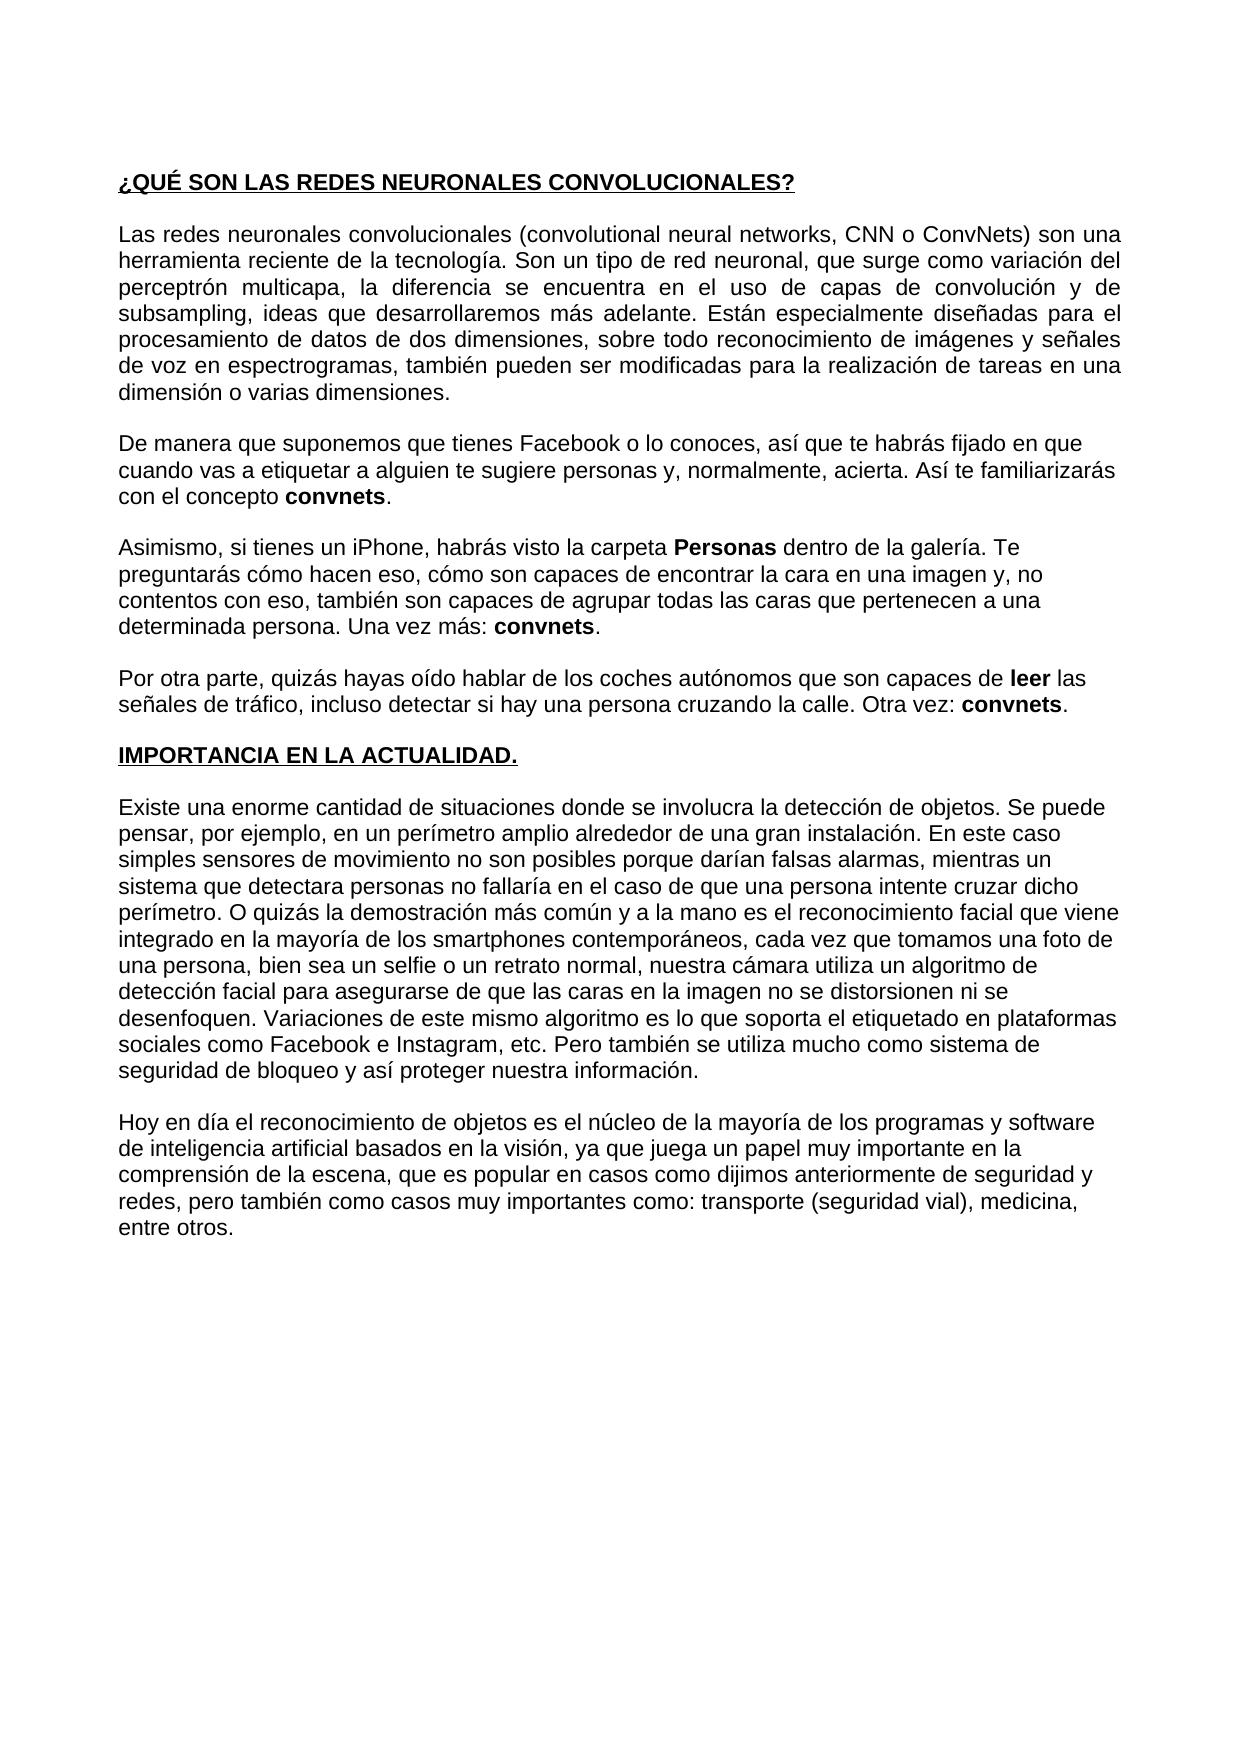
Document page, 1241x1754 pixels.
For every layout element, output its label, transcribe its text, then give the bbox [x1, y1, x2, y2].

text Por otra parte, quizás hayas oído hablar de los coches autónomos que son capaces de leer las señales de tráfico, incluso detectar si hay una persona cruzando la calle. Otra vez: convnets. [118, 665, 1122, 717]
text Existe una enorme cantidad de situaciones donde se involucra la detección de objetos. Se puede pensar, por ejemplo, en un perímetro amplio alrededor de una gran instalación. En este caso simples sensores de movimiento no son posibles porque darían falsas alarmas, mientras un sistema que detectara personas no fallaría en el caso de que una persona intente cruzar dicho perímetro. O quizás la demostración más común y a la mano es el reconocimiento facial que viene integrado en la mayoría de los smartphones contemporáneos, cada vez que tomamos una foto de una persona, bien sea un selfie o un retrato normal, nuestra cámara utiliza un algoritmo de detección facial para asegurarse de que las caras en la imagen no se distorsionen ni se desenfoquen. Variaciones de este mismo algoritmo es lo que soporta el etiquetado en plataformas sociales como Facebook e Instagram, etc. Pero también se utiliza mucho como sistema de seguridad de bloqueo y así proteger nuestra información. [118, 794, 1122, 1084]
text IMPORTANCIA EN LA ACTUALIDAD. [118, 742, 1122, 769]
text ¿QUÉ SON LAS REDES NEURONALES CONVOLUCIONALES? [118, 169, 1122, 196]
text Hoy en día el reconocimiento de objetos es el núcleo de la mayoría de los programas y software de inteligencia artificial basados en la visión, ya que juega un papel muy importante en la comprensión de la escena, que es popular en casos como dijimos anteriormente de seguridad y redes, pero también como casos muy importantes como: transporte (seguridad vial), medicina, entre otros. [118, 1109, 1122, 1240]
text De manera que suponemos que tienes Facebook o lo conoces, así que te habrás fijado en que cuando vas a etiquetar a alguien te sugiere personas y, normalmente, acierta. Así te familiarizarás con el concepto convnets. [118, 430, 1122, 509]
text Las redes neuronales convolucionales (convolutional neural networks, CNN o ConvNets) son una herramienta reciente de la tecnología. Son un tipo de red neuronal, que surge como variación del perceptrón multicapa, la diferencia se encuentra en el uso de capas de convolución y de subsampling, ideas que desarrollaremos más adelante. Están especialmente diseñadas para el procesamiento de datos de dos dimensiones, sobre todo reconocimiento de imágenes y señales de voz en espectrogramas, también pueden ser modificadas para la realización de tareas en una dimensión o varias dimensiones. [118, 221, 1122, 405]
text Asimismo, si tienes un iPhone, habrás visto la carpeta Personas dentro de la galería. Te preguntarás cómo hacen eso, cómo son capaces de encontrar la cara en una imagen y, no contentos con eso, también son capaces de agrupar todas las caras que pertenecen a una determinada persona. Una vez más: convnets. [118, 534, 1122, 640]
